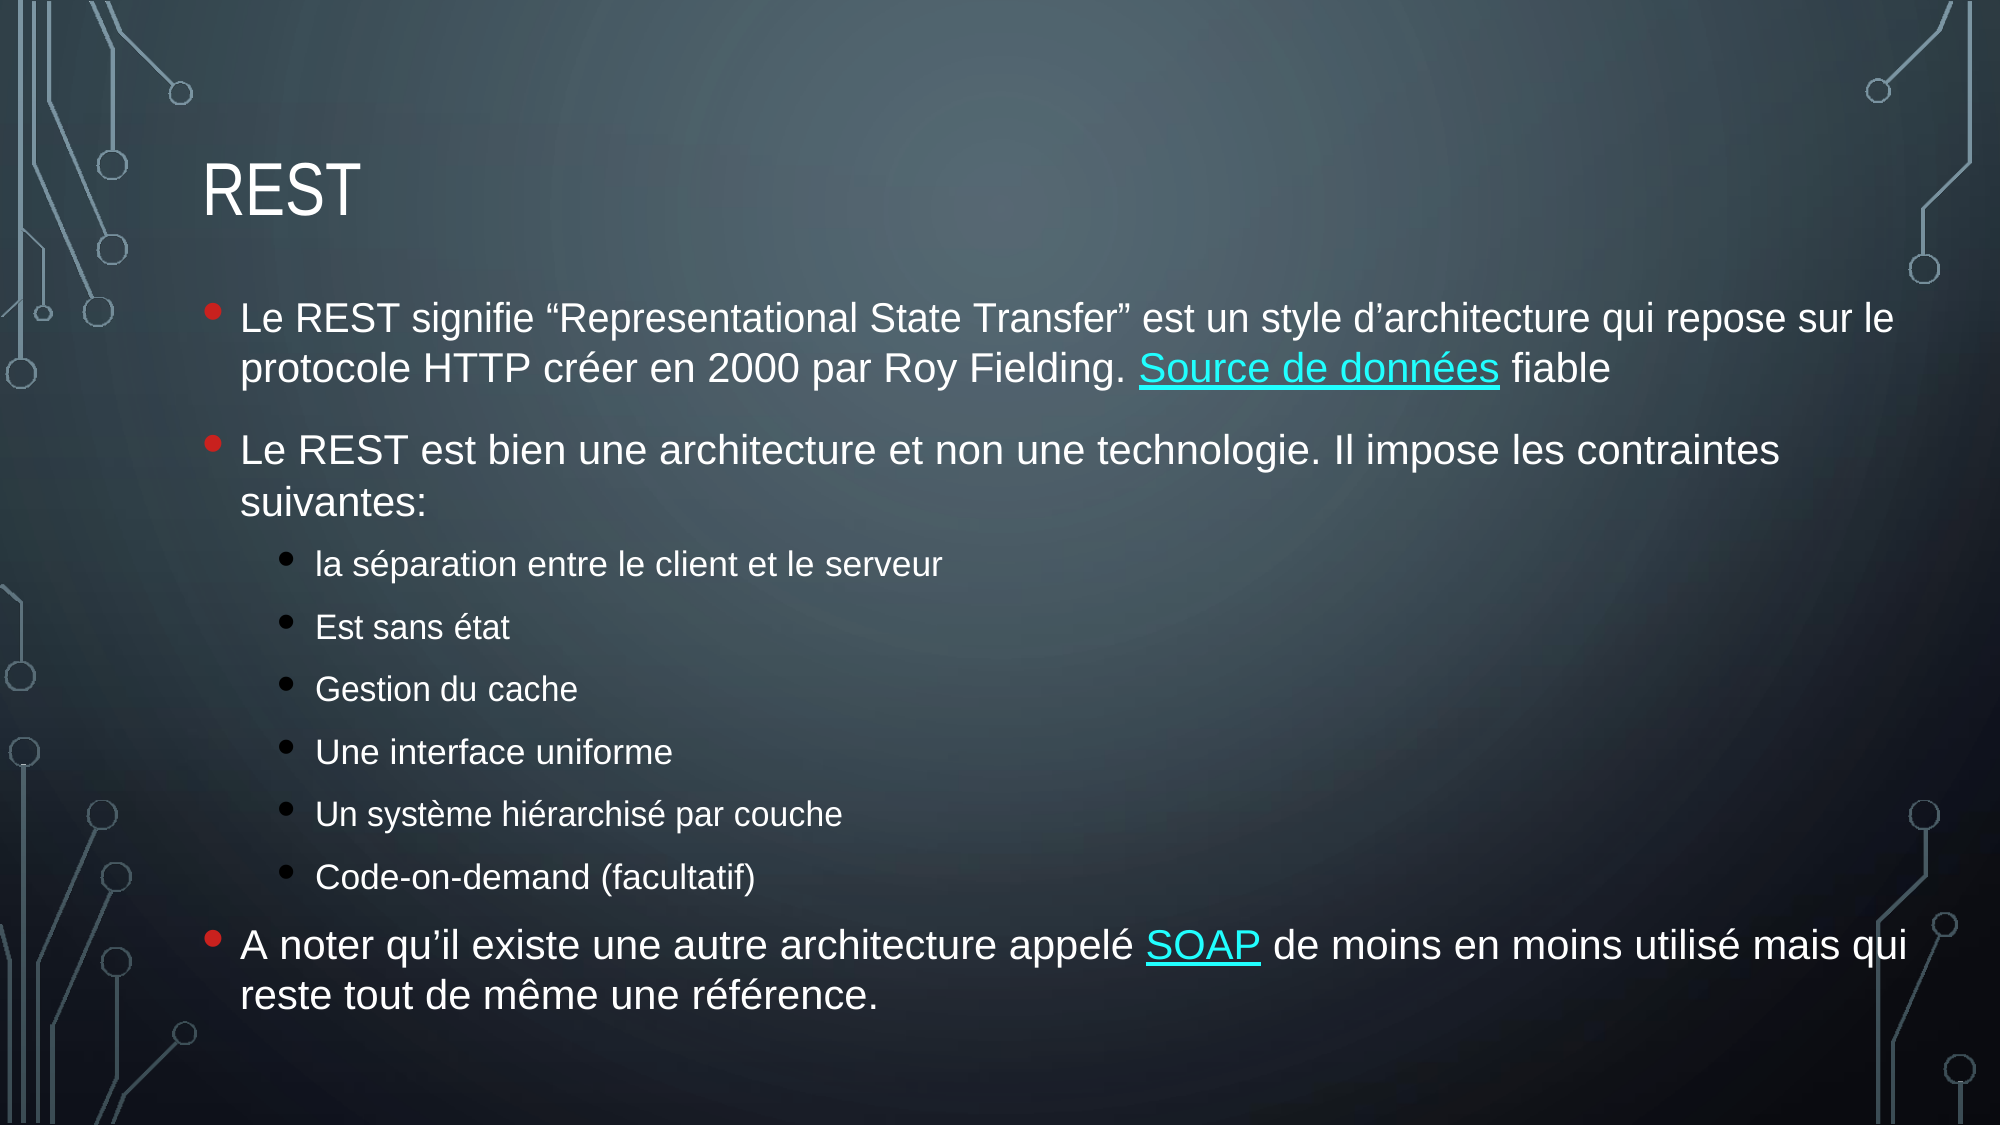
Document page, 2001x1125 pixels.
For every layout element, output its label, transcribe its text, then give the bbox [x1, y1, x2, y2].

list Gestion du cache [277, 653, 1971, 713]
list Est sans état [277, 590, 1971, 650]
picture [0, 0, 2000, 1125]
subtitle REST [202, 145, 1971, 231]
list Un système hiérarchisé par couche [277, 778, 1971, 838]
list A noter qu’il existe une autre architecture appelé SOAP de moins en moins utilisé mais qui [202, 912, 1971, 971]
text reste tout de même une référence. [240, 971, 1971, 1019]
list la séparation entre le client et le serveur [277, 528, 1971, 588]
list Une interface uniforme [277, 716, 1971, 775]
list Code-on-demand (facultatif) [277, 841, 1971, 900]
text protocole HTTP créer en 2000 par Roy Fielding. Source de données fiable [240, 344, 1971, 392]
list Le REST est bien une architecture et non une technologie. Il impose les contraintes suivantes: [202, 406, 1971, 526]
list Le REST signifie “Representational State Transfer” est un style d’architecture qui repose sur le [202, 285, 1971, 344]
